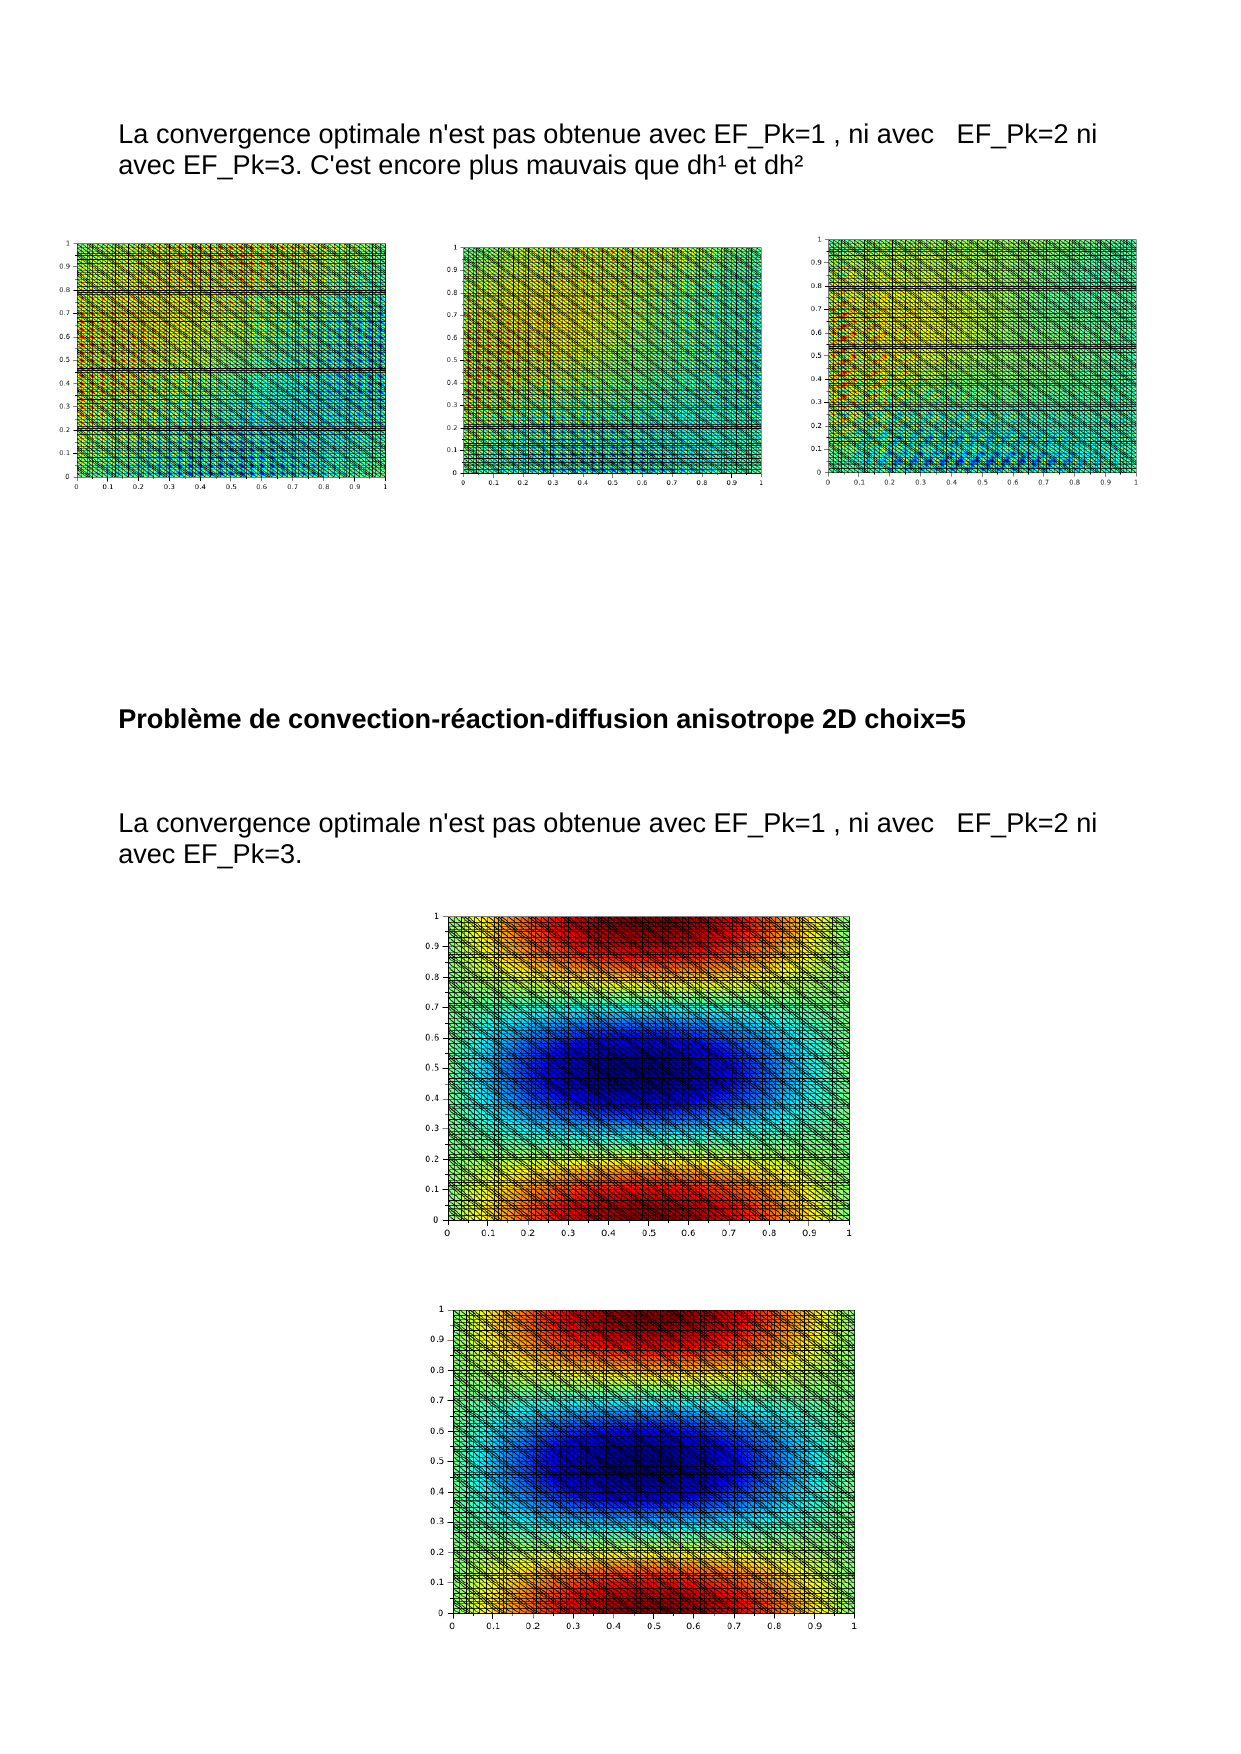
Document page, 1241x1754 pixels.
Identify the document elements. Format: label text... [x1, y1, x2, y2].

picture [400, 894, 894, 1261]
subtitle Problème de convection-réaction-diffusion anisotrope 2D choix=5 [118, 703, 1122, 734]
subtitle La convergence optimale n'est pas obtenue avec EF_Pk=1 , ni avec EF_Pk=2 ni avec EF_Pk=3. [118, 807, 1122, 869]
picture [423, 217, 1163, 497]
picture [411, 1290, 873, 1648]
picture [42, 229, 411, 505]
subtitle La convergence optimale n'est pas obtenue avec EF_Pk=1 , ni avec EF_Pk=2 ni avec EF_Pk=3. C'est encore plus mauvais que dh¹ et dh² [118, 118, 1122, 181]
